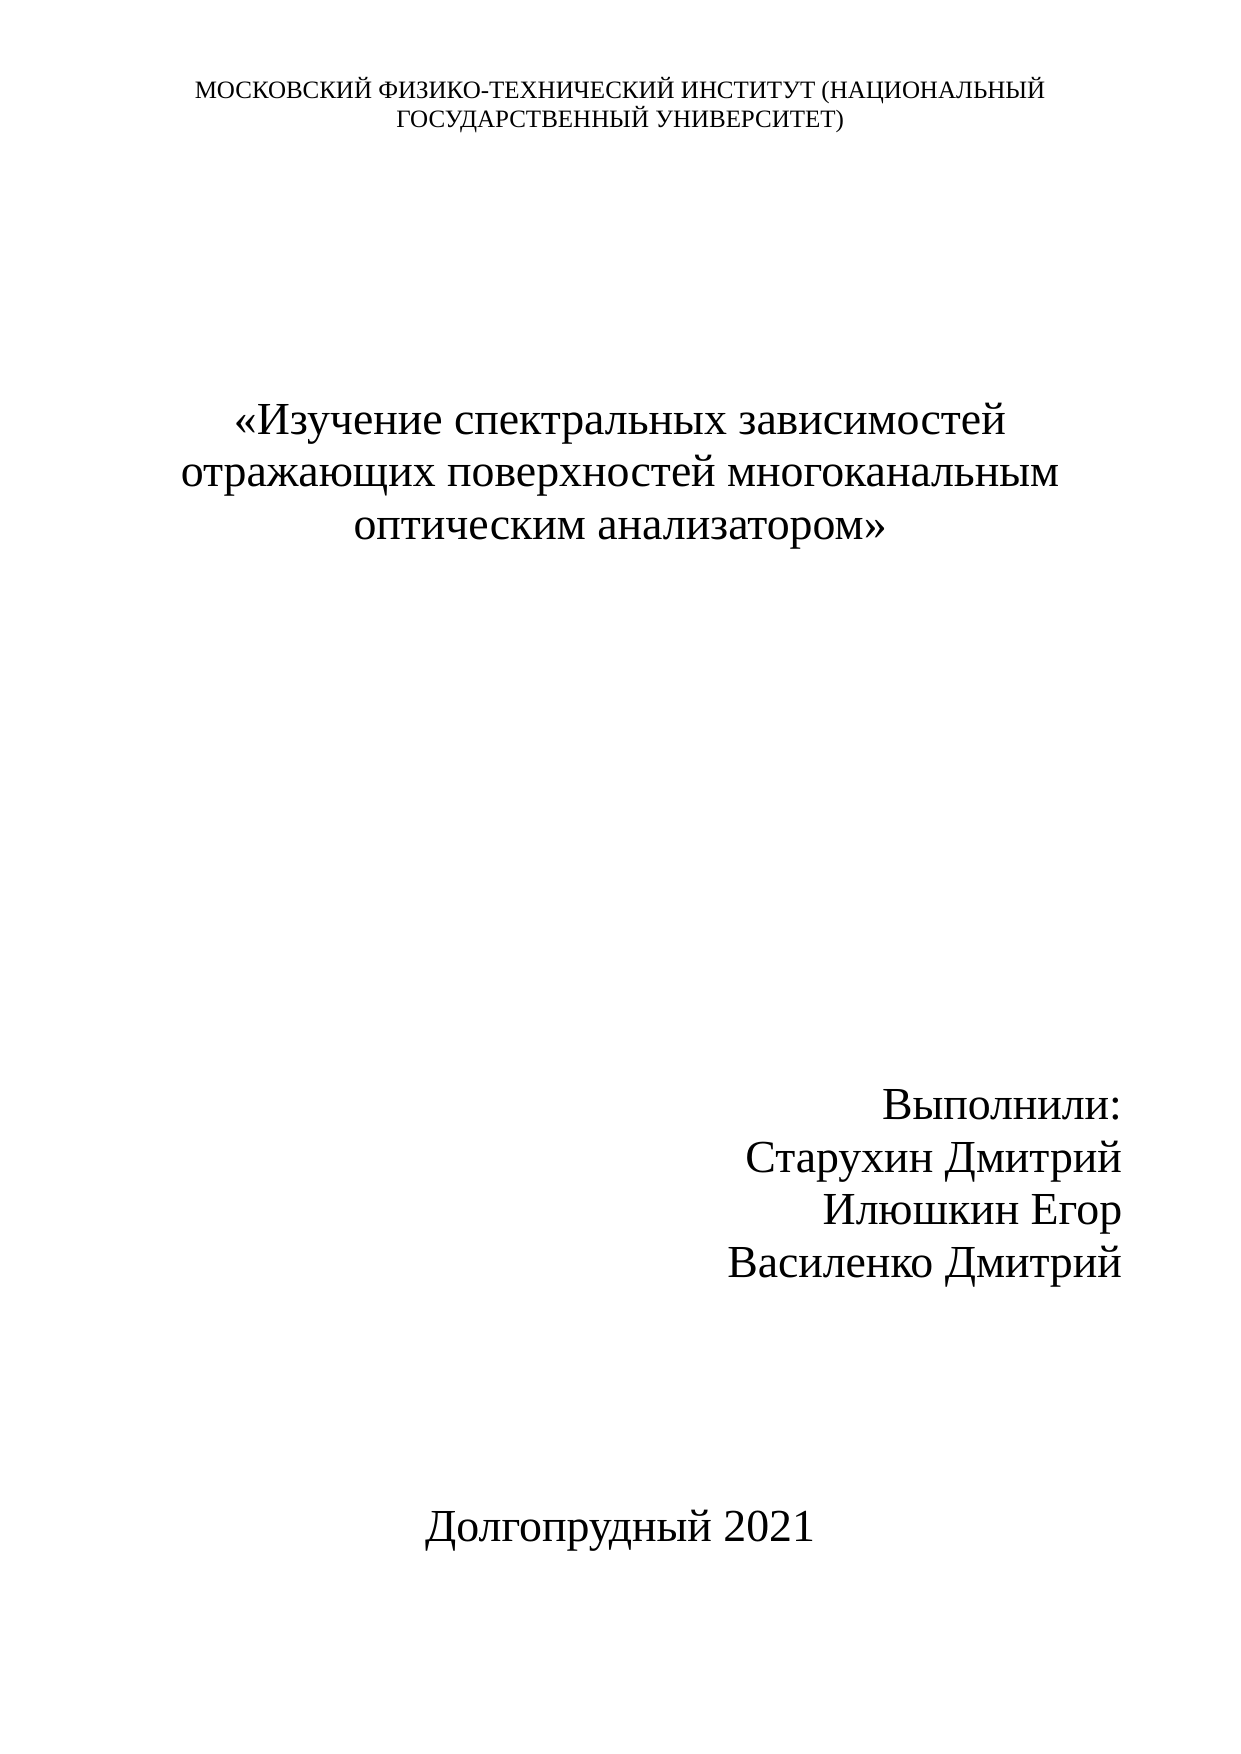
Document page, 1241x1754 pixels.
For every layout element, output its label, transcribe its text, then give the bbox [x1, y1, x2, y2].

text Выполнили: [118, 1076, 1122, 1129]
text Василенко Дмитрий [118, 1234, 1122, 1287]
text Старухин Дмитрий [118, 1129, 1122, 1182]
text Илюшкин Егор [118, 1182, 1122, 1234]
text «Изучение спектральных зависимостей отражающих поверхностей многоканальным оптическим анализатором» [118, 391, 1122, 549]
text МОСКОВСКИЙ ФИЗИКО-ТЕХНИЧЕСКИЙ ИНСТИТУТ (НАЦИОНАЛЬНЫЙ ГОСУДАРСТВЕННЫЙ УНИВЕРСИТЕТ) [118, 75, 1122, 132]
text Долгопрудный 2021 [118, 1498, 1122, 1551]
